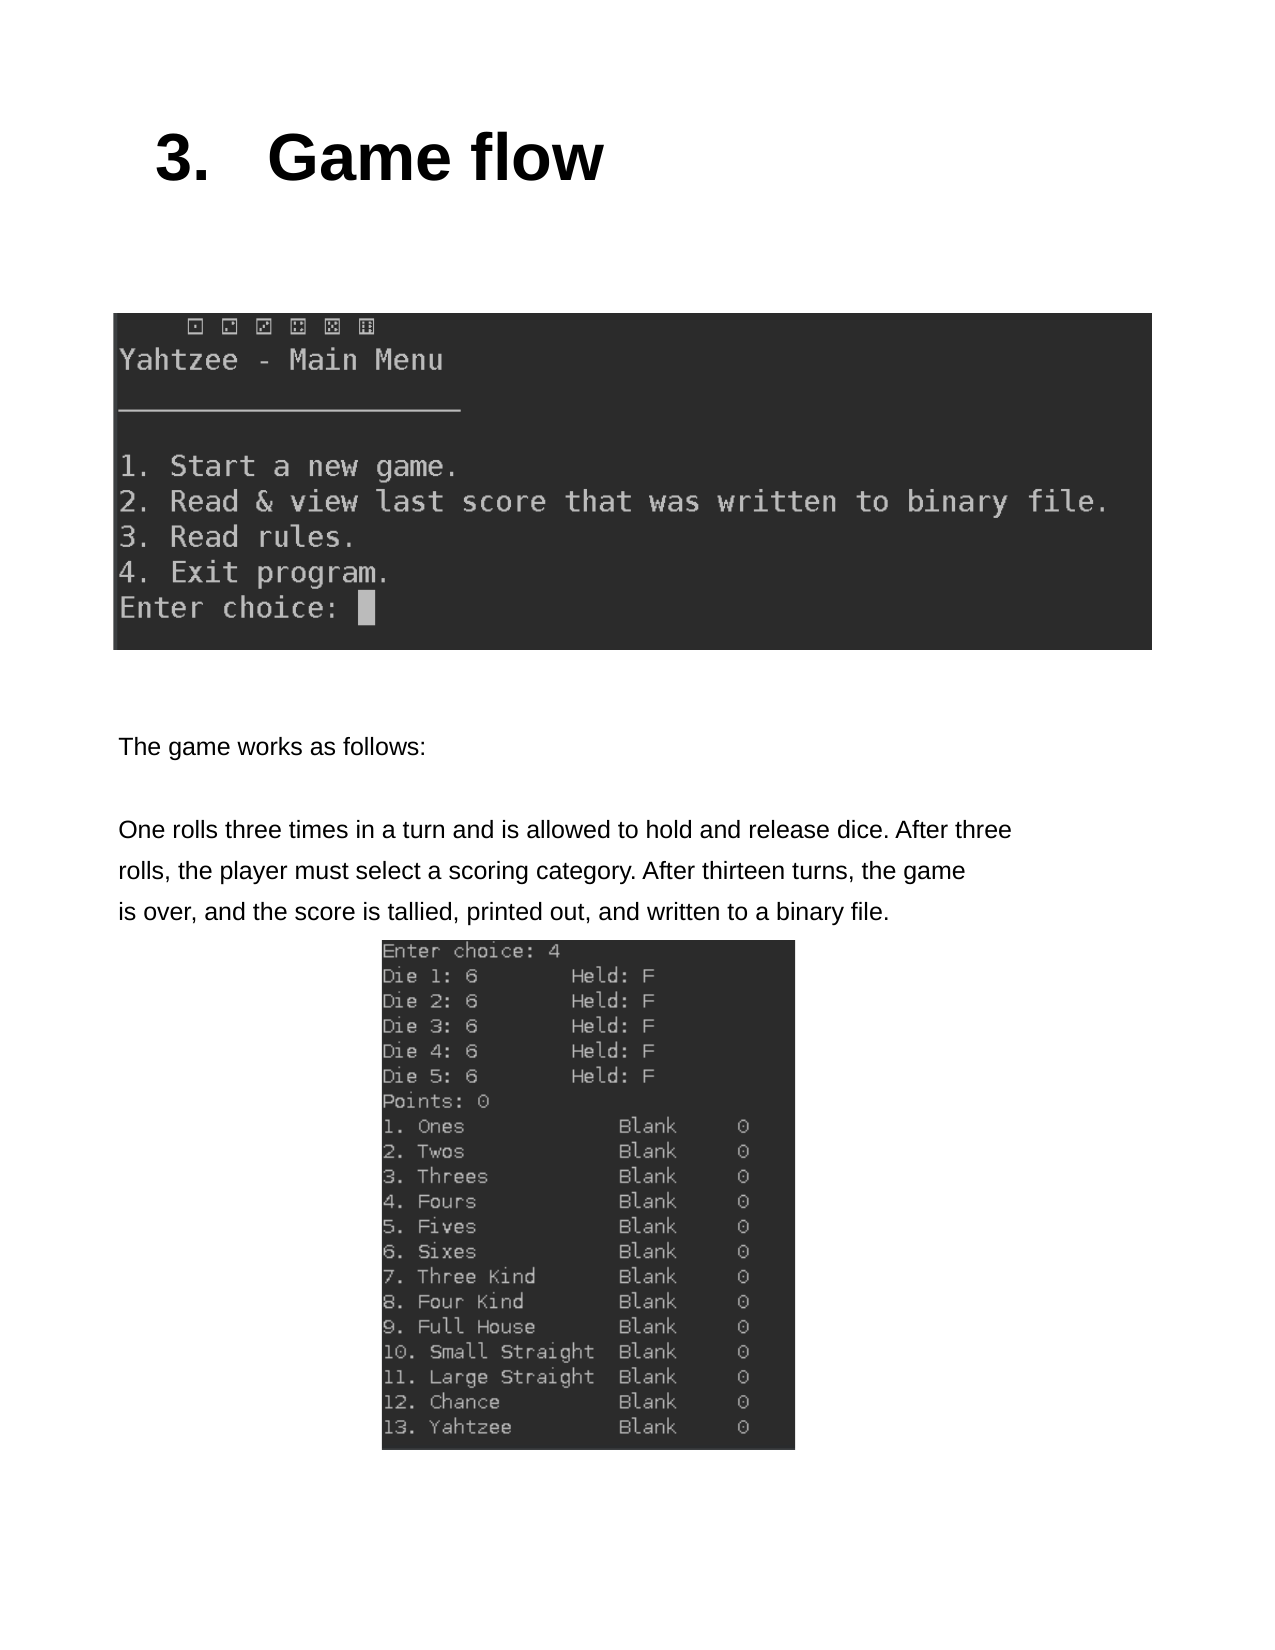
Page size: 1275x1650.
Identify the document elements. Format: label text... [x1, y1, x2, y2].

text One rolls three times in a turn and is allowed to hold and release dice. After three [118, 814, 1157, 843]
text rolls, the player must select a scoring category. After thirteen turns, the game [118, 856, 1157, 884]
picture [113, 313, 1152, 650]
text The game works as follows: [118, 732, 1157, 761]
text is over, and the score is tallied, printed out, and written to a binary file. [118, 897, 1157, 926]
list Game flow [156, 118, 1157, 195]
picture [381, 940, 796, 1450]
